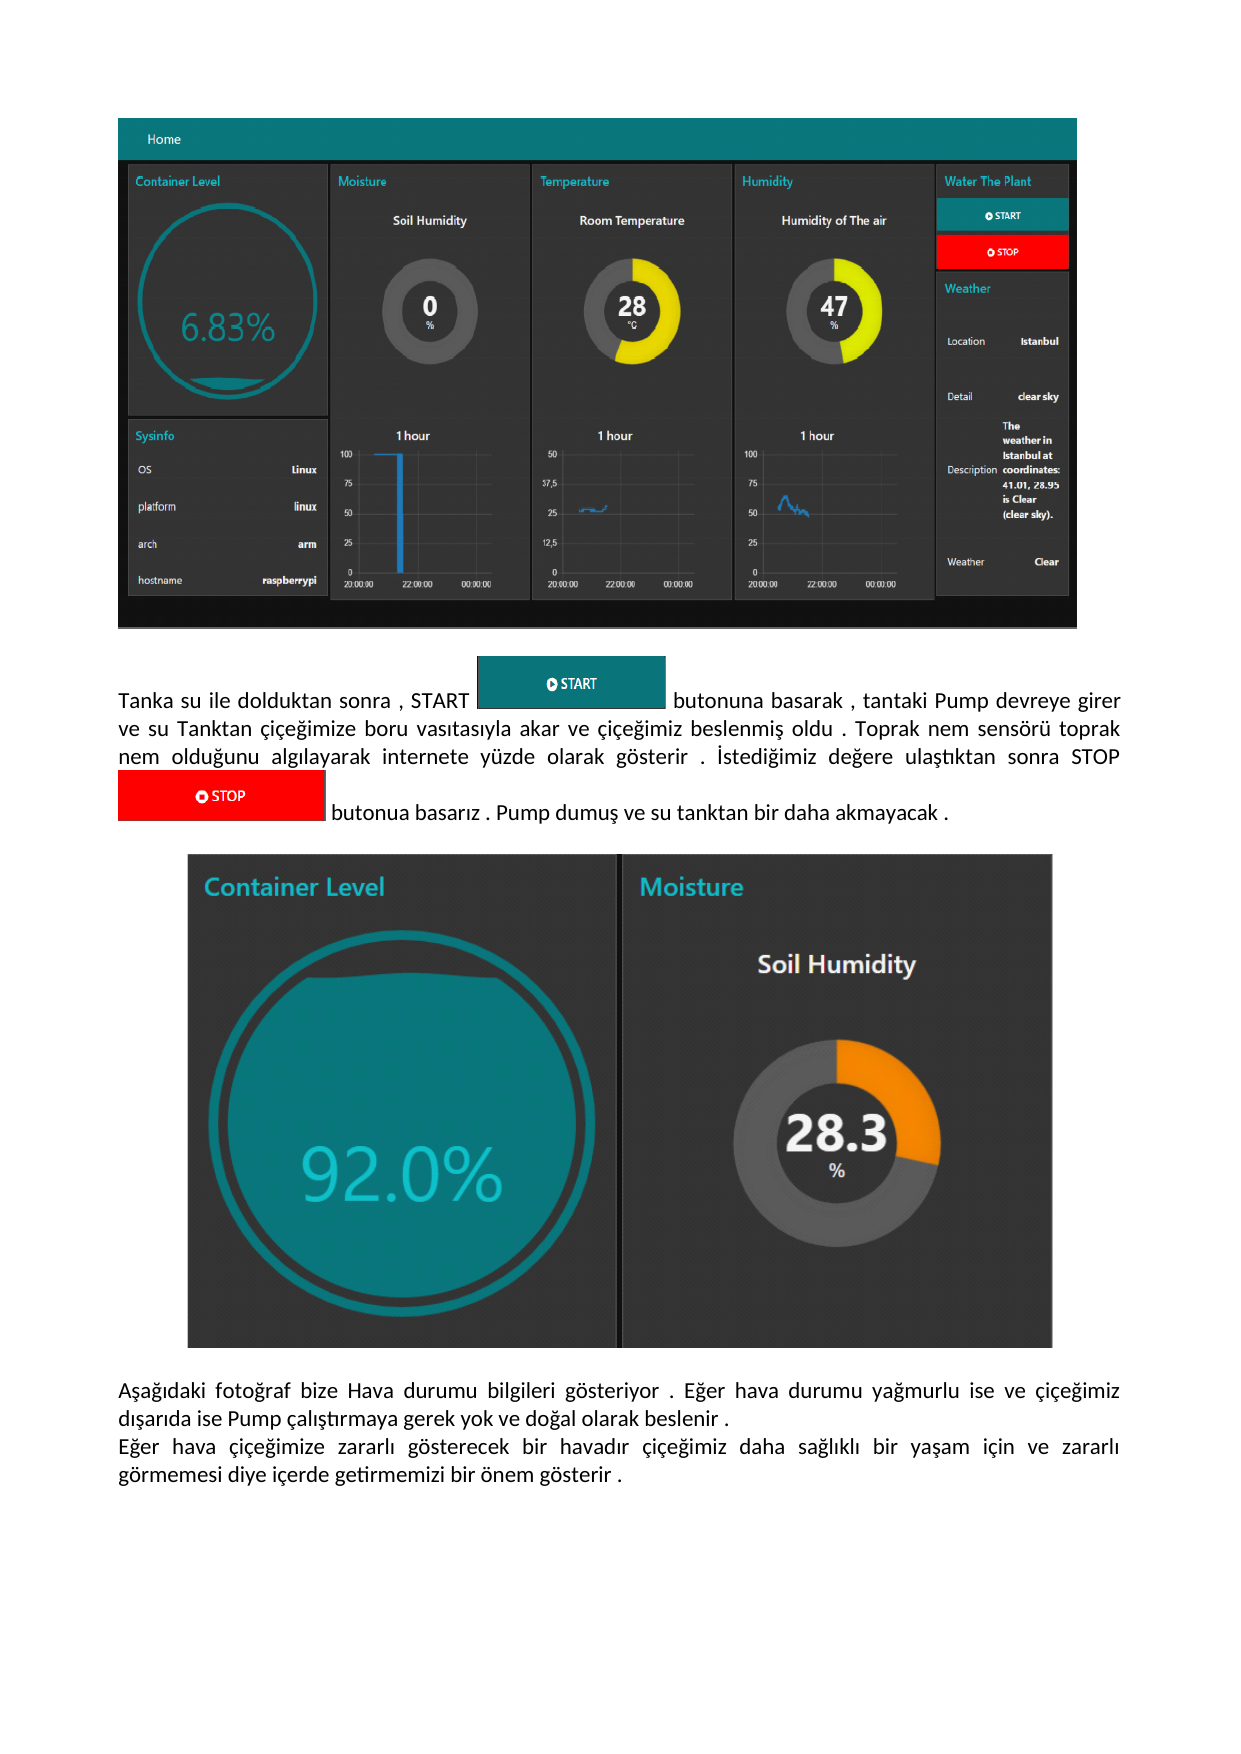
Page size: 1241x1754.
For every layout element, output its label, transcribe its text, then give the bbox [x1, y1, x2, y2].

text Aşağıdaki fotoğraf bize Hava durumu bilgileri gösteriyor . Eğer hava durumu yağmurlu ise ve çiçeğimiz dışarıda ise Pump çalıştırmaya gerek yok ve doğal olarak beslenir . [118, 1376, 1122, 1432]
text Tanka su ile dolduktan sonra , START butonuna basarak , tantaki Pump devreye girer ve su Tanktan çiçeğimize boru vasıtasıyla akar ve çiçeğimiz beslenmiş oldu . Toprak nem sensörü toprak nem olduğunu algılayarak internete yüzde olarak gösterir . İstediğimiz değere ulaştıktan sonra STOP butonua basarız . Pump dumuş ve su tanktan bir daha akmayacak . [118, 656, 1122, 826]
text Eğer hava çiçeğimize zararlı gösterecek bir havadır çiçeğimiz daha sağlıklı bir yaşam için ve zararlı görmemesi diye içerde getirmemizi bir önem gösterir . [118, 1432, 1122, 1488]
